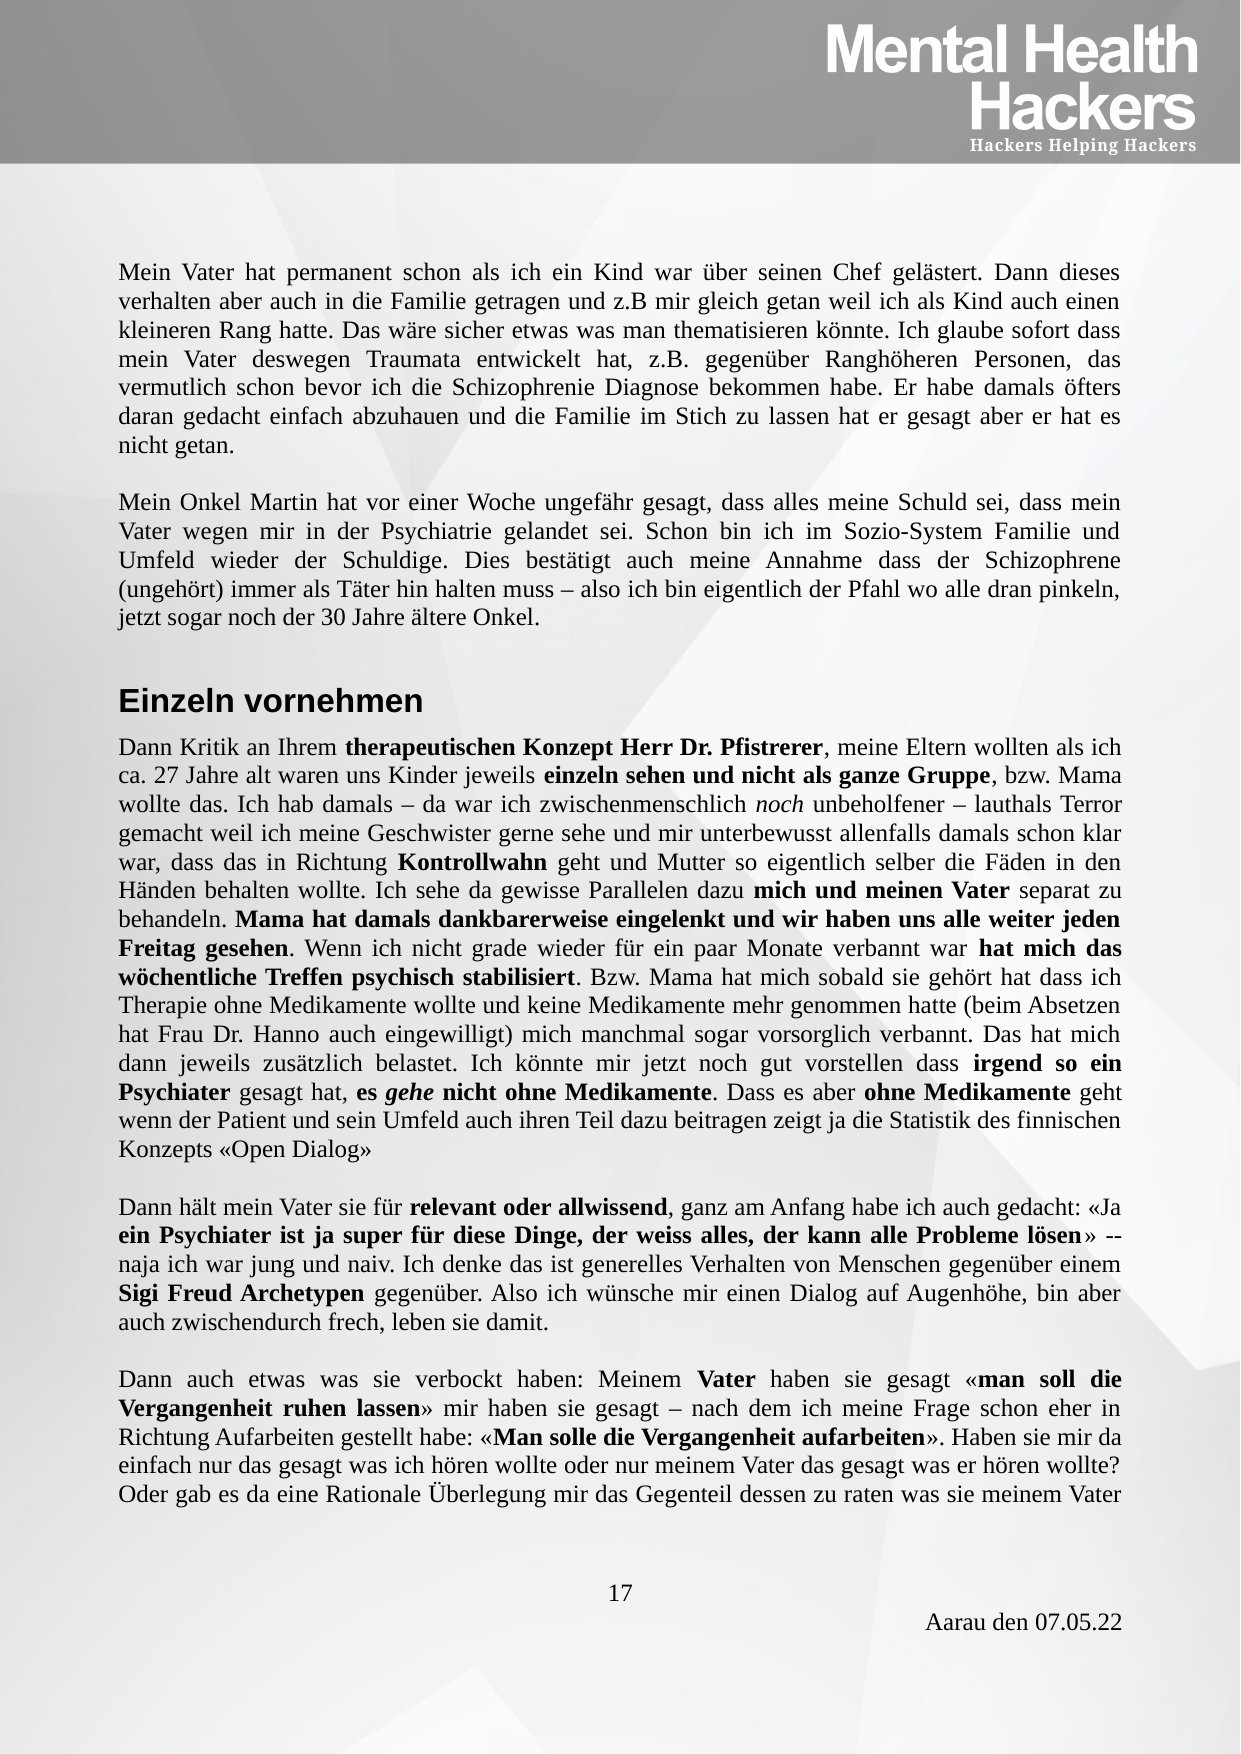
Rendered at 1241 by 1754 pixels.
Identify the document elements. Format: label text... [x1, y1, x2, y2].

text Dann hält mein Vater sie für relevant oder allwissend, ganz am Anfang habe ich auch gedacht: «Ja ein Psychiater ist ja super für diese Dinge, der weiss alles, der kann alle Probleme lösen» -- naja ich war jung und naiv. Ich denke das ist generelles Verhalten von Menschen gegenüber einem Sigi Freud Archetypen gegenüber. Also ich wünsche mir einen Dialog auf Augenhöhe, bin aber auch zwischendurch frech, leben sie damit. [118, 1192, 1122, 1336]
subtitle Einzeln vornehmen [118, 681, 1122, 719]
text Mein Onkel Martin hat vor einer Woche ungefähr gesagt, dass alles meine Schuld sei, dass mein Vater wegen mir in der Psychiatrie gelandet sei. Schon bin ich im Sozio-System Familie und Umfeld wieder der Schuldige. Dies bestätigt auch meine Annahme dass der Schizophrene (ungehört) immer als Täter hin halten muss – also ich bin eigentlich der Pfahl wo alle dran pinkeln, jetzt sogar noch der 30 Jahre ältere Onkel. [118, 487, 1122, 631]
text Dann Kritik an Ihrem therapeutischen Konzept Herr Dr. Pfistrerer, meine Eltern wollten als ich ca. 27 Jahre alt waren uns Kinder jeweils einzeln sehen und nicht als ganze Gruppe, bzw. Mama wollte das. Ich hab damals – da war ich zwischenmenschlich noch unbeholfener – lauthals Terror gemacht weil ich meine Geschwister gerne sehe und mir unterbewusst allenfalls damals schon klar war, dass das in Richtung Kontrollwahn geht und Mutter so eigentlich selber die Fäden in den Händen behalten wollte. Ich sehe da gewisse Parallelen dazu mich und meinen Vater separat zu behandeln. Mama hat damals dankbarerweise eingelenkt und wir haben uns alle weiter jeden Freitag gesehen. Wenn ich nicht grade wieder für ein paar Monate verbannt war hat mich das wöchentliche Treffen psychisch stabilisiert. Bzw. Mama hat mich sobald sie gehört hat dass ich Therapie ohne Medikamente wollte und keine Medikamente mehr genommen hatte (beim Absetzen hat Frau Dr. Hanno auch eingewilligt) mich manchmal sogar vorsorglich verbannt. Das hat mich dann jeweils zusätzlich belastet. Ich könnte mir jetzt noch gut vorstellen dass irgend so ein Psychiater gesagt hat, es gehe nicht ohne Medikamente. Dass es aber ohne Medikamente geht wenn der Patient und sein Umfeld auch ihren Teil dazu beitragen zeigt ja die Statistik des finnischen Konzepts «Open Dialog» [118, 732, 1122, 1163]
text Mein Vater hat permanent schon als ich ein Kind war über seinen Chef gelästert. Dann dieses verhalten aber auch in die Familie getragen und z.B mir gleich getan weil ich als Kind auch einen kleineren Rang hatte. Das wäre sicher etwas was man thematisieren könnte. Ich glaube sofort dass mein Vater deswegen Traumata entwickelt hat, z.B. gegenüber Ranghöheren Personen, das vermutlich schon bevor ich die Schizophrenie Diagnose bekommen habe. Er habe damals öfters daran gedacht einfach abzuhauen und die Familie im Stich zu lassen hat er gesagt aber er hat es nicht getan. [118, 257, 1122, 459]
text Dann auch etwas was sie verbockt haben: Meinem Vater haben sie gesagt «man soll die Vergangenheit ruhen lassen» mir haben sie gesagt – nach dem ich meine Frage schon eher in Richtung Aufarbeiten gestellt habe: «Man solle die Vergangenheit aufarbeiten». Haben sie mir da einfach nur das gesagt was ich hören wollte oder nur meinem Vater das gesagt was er hören wollte? Oder gab es da eine Rationale Überlegung mir das Gegenteil dessen zu raten was sie meinem Vater [118, 1364, 1122, 1508]
picture [0, 0, 1241, 1754]
